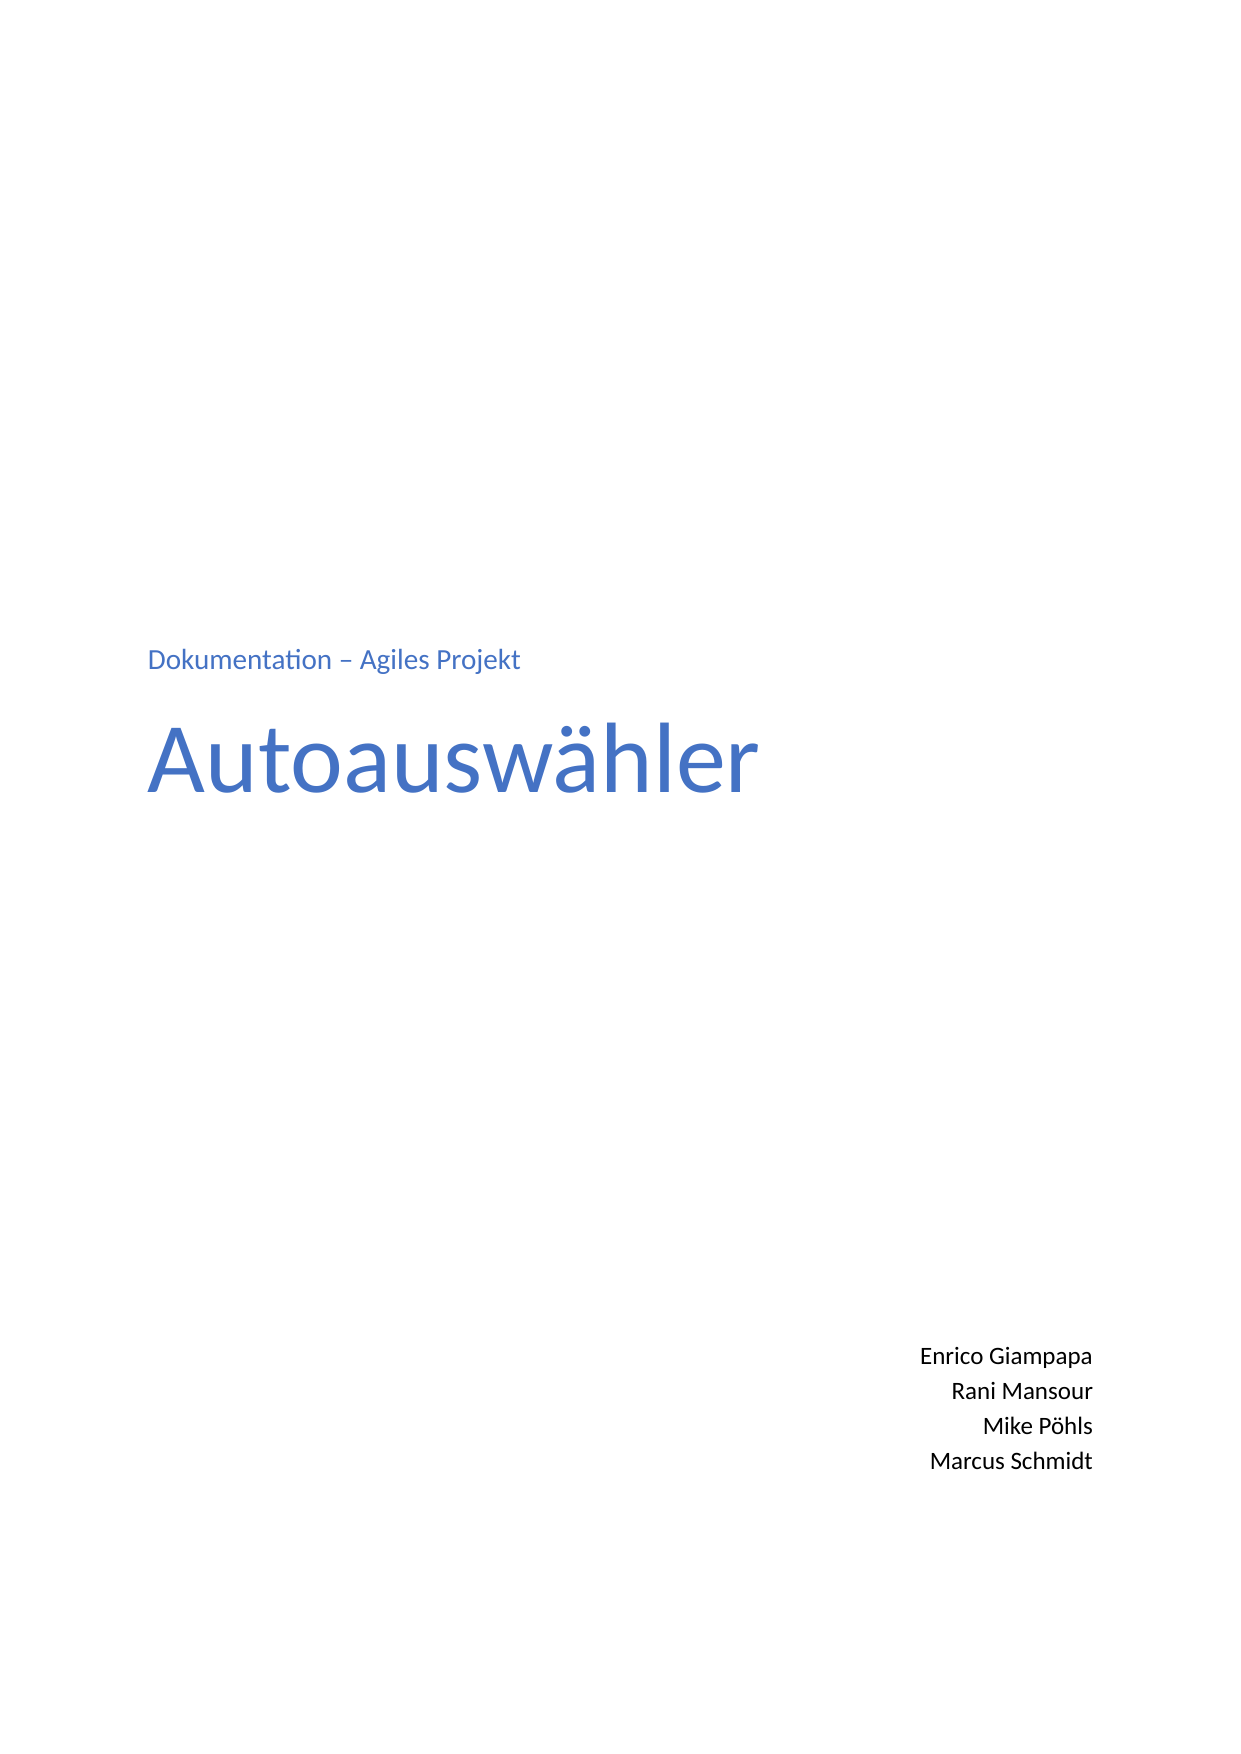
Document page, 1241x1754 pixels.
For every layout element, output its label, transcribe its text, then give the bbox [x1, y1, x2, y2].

text Enrico Giampapa Rani Mansour Mike Pöhls Marcus Schmidt [148, 1340, 1093, 1475]
text Dokumentation – Agiles Projekt Autoauswähler [148, 641, 1093, 817]
